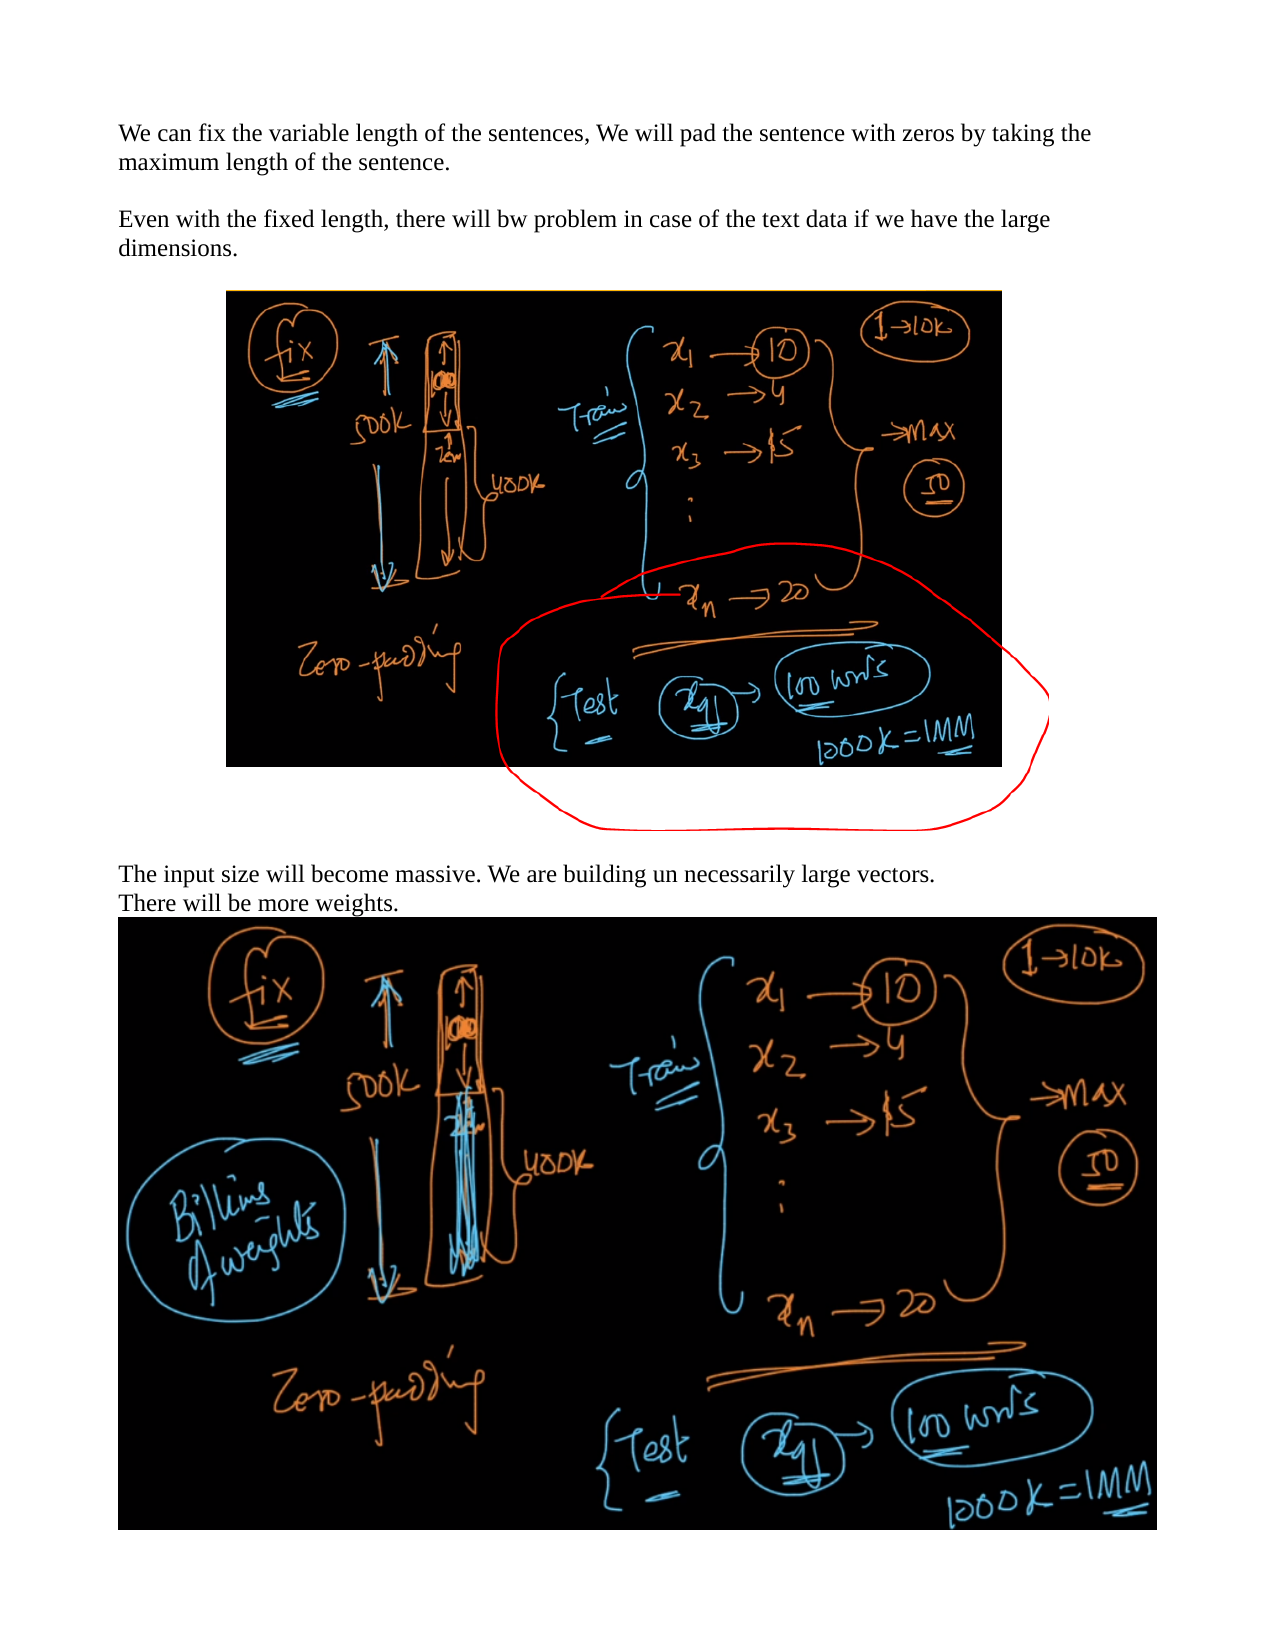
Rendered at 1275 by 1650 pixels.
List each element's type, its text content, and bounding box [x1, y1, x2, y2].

picture [226, 290, 1049, 831]
text We can fix the variable length of the sentences, We will pad the sentence with zeros by taking the maximum length of the sentence. [118, 118, 1157, 176]
text The input size will become massive. We are building un necessarily large vectors. [118, 859, 1157, 888]
text There will be more weights. [118, 888, 1157, 917]
text Even with the fixed length, there will bw problem in case of the text data if we have the large dimensions. [118, 204, 1157, 262]
picture [118, 917, 1157, 1530]
